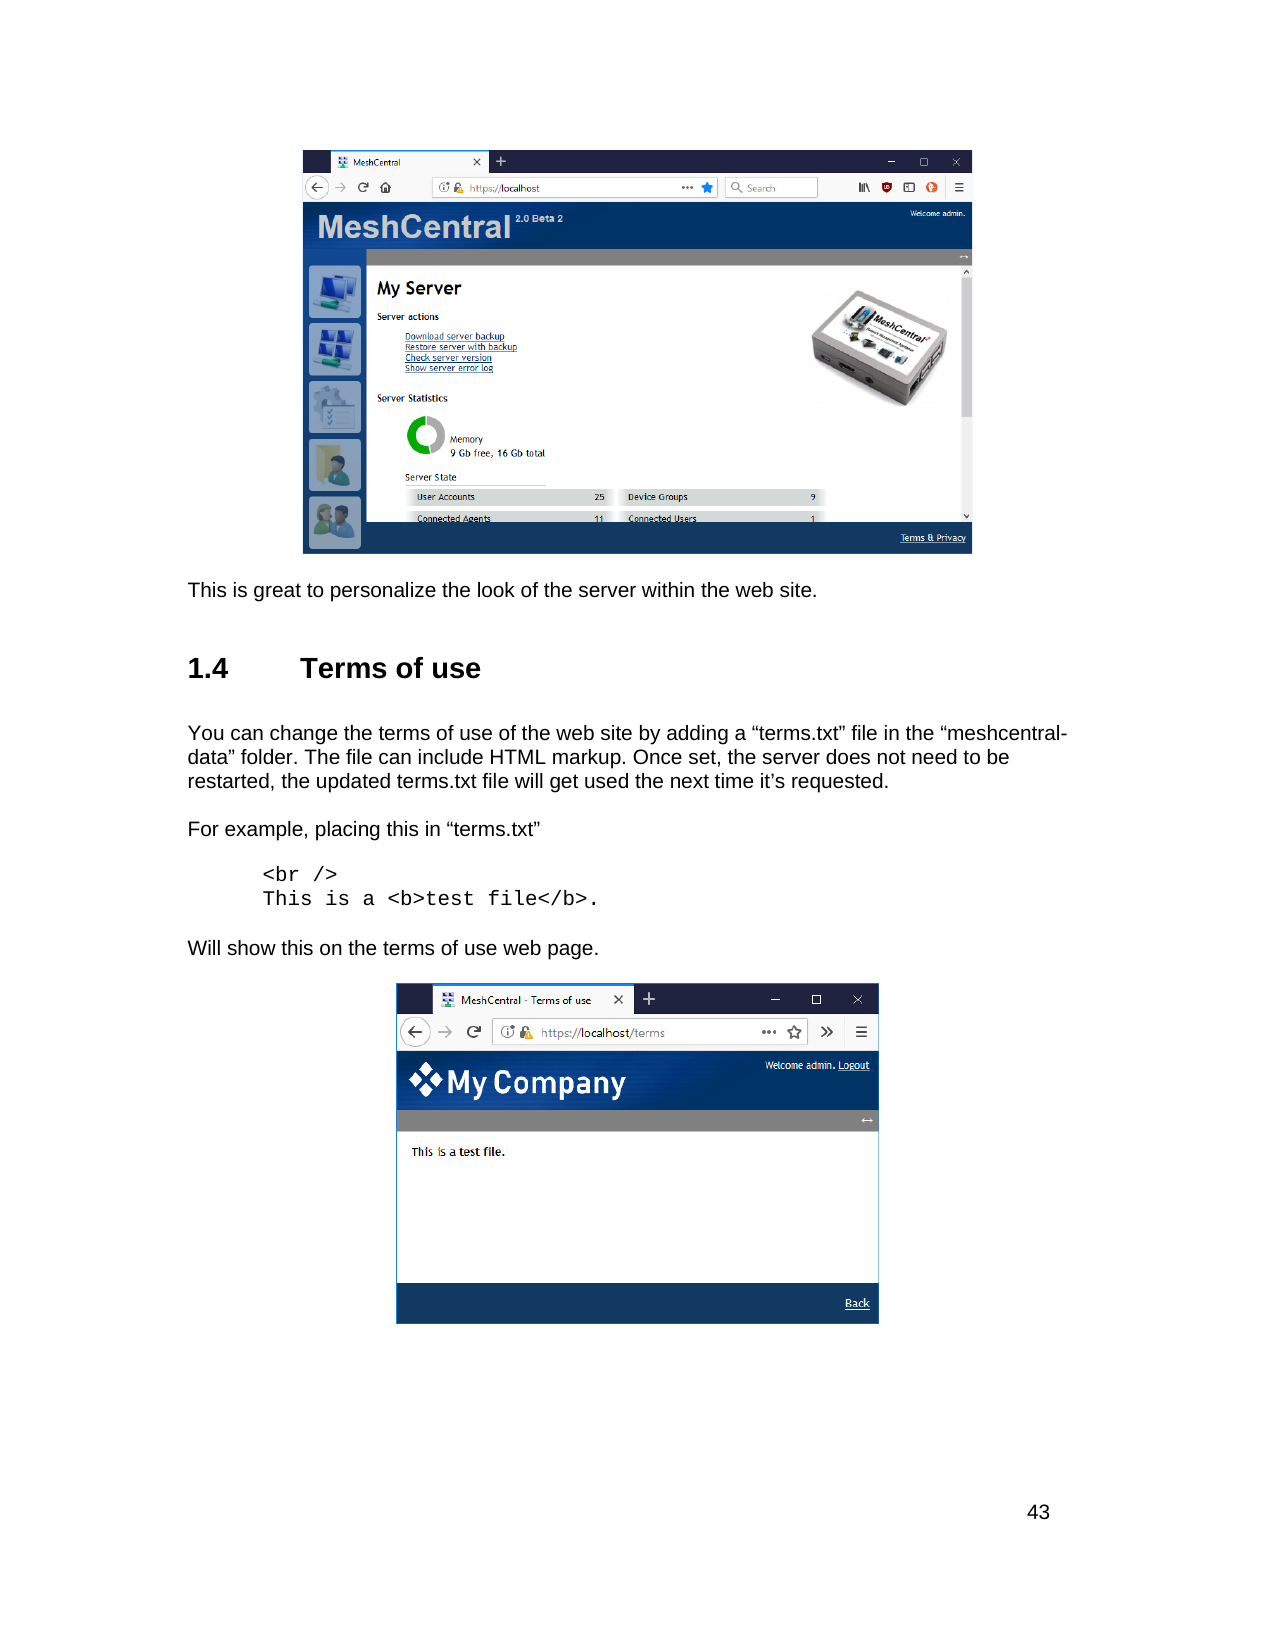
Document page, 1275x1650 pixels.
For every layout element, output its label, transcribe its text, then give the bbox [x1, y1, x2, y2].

text Will show this on the terms of use web page. [187, 936, 1087, 959]
text For example, placing this in “terms.txt” [187, 816, 1087, 840]
text This is a <b>test file</b>. [262, 888, 1087, 912]
text You can change the terms of use of the web site by adding a “terms.txt” file in the “meshcentral-data” folder. The file can include HTML markup. Once set, the server does not need to be restarted, the updated terms.txt file will get used the next time it’s requested. [187, 721, 1087, 792]
subtitle Terms of use [187, 651, 1087, 684]
text <br /> [262, 864, 1087, 888]
text This is great to personalize the look of the server within the web site. [187, 578, 1087, 602]
